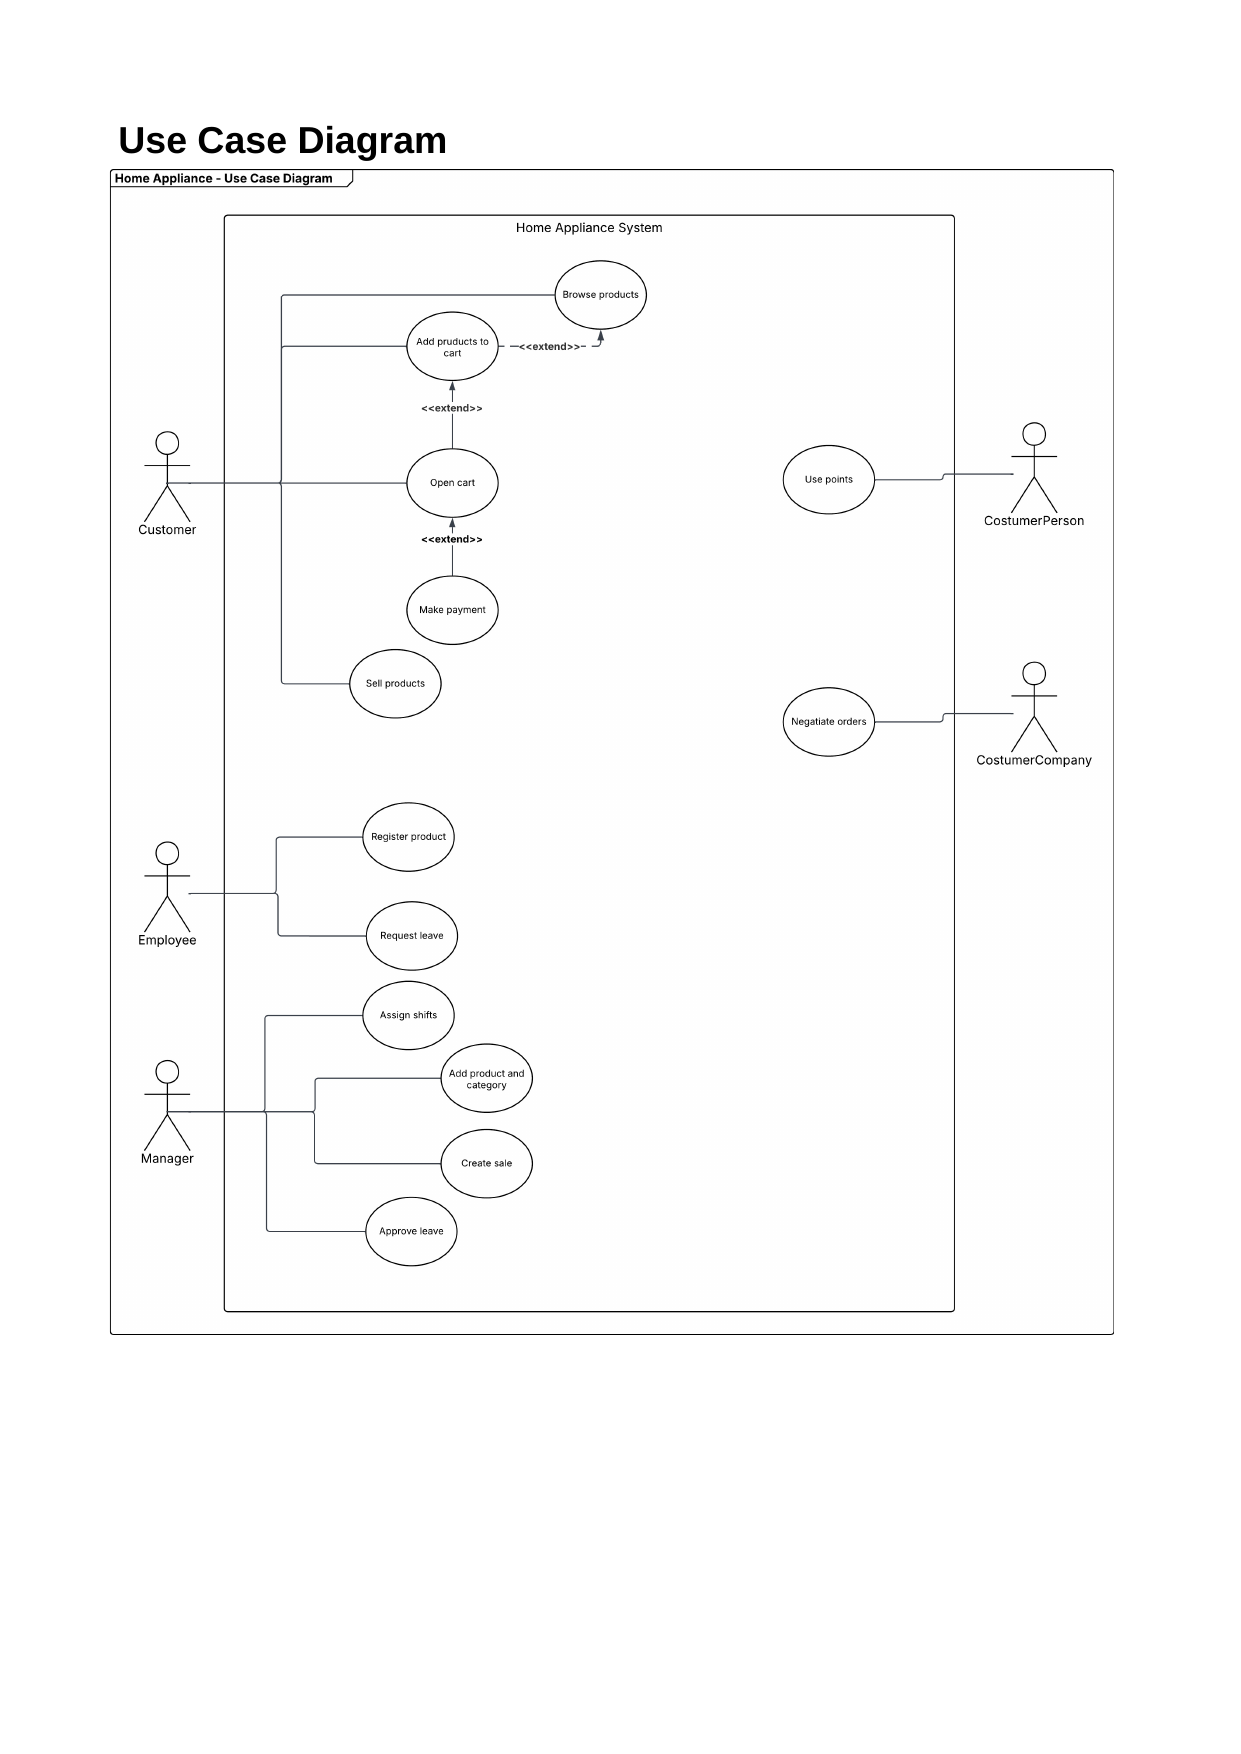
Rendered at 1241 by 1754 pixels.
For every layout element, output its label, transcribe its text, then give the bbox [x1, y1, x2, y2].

picture [109, 169, 1114, 1335]
subtitle Use Case Diagram [118, 118, 1122, 161]
